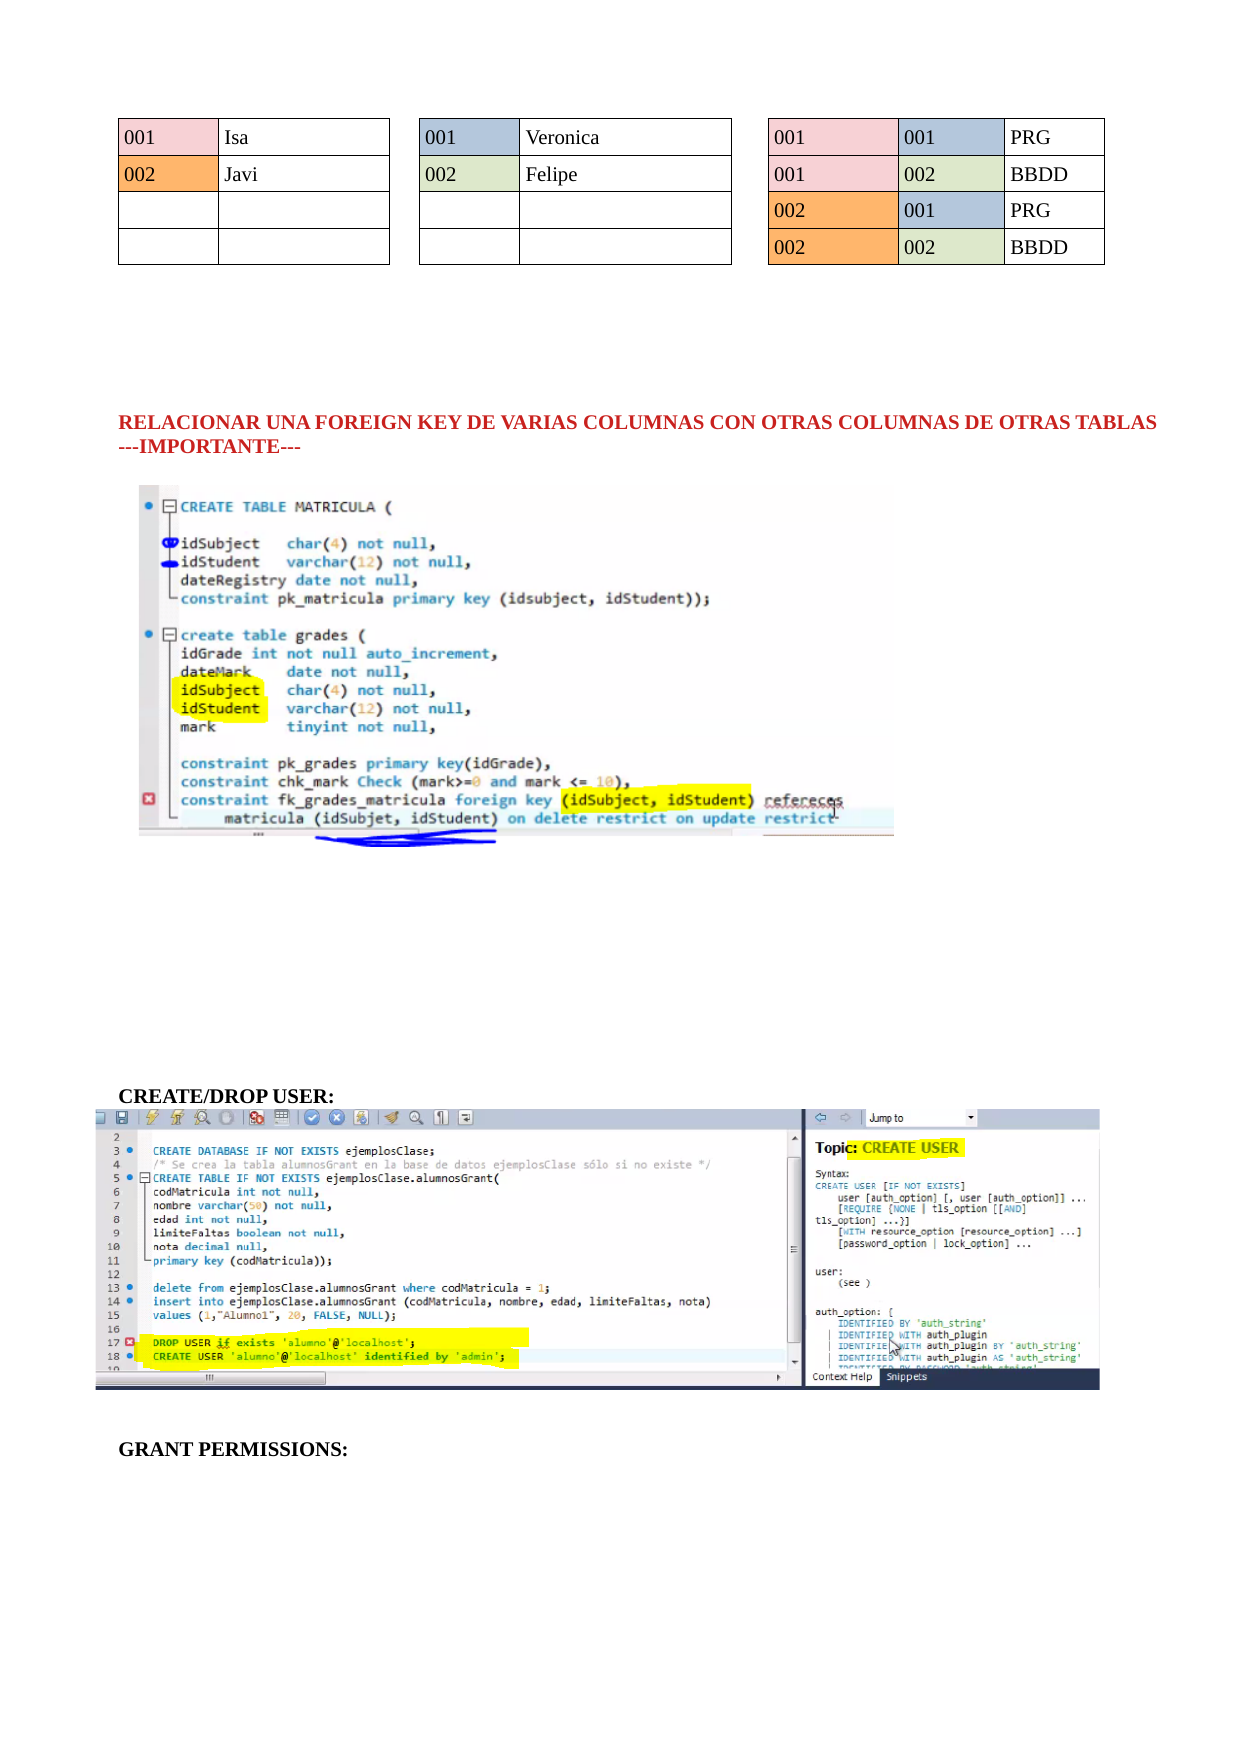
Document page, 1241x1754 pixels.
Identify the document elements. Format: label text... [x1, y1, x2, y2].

table_cell [732, 191, 768, 228]
table_cell [732, 155, 768, 191]
table_cell BBDD [1005, 229, 1104, 264]
table_cell [420, 229, 519, 264]
table_cell 002 [899, 156, 1004, 191]
table_cell Isa [219, 119, 389, 155]
table_cell 001 [119, 119, 218, 155]
table_cell PRG [1005, 119, 1104, 155]
table_cell [119, 192, 218, 228]
table_cell 002 [769, 192, 898, 228]
table_cell [390, 155, 419, 191]
table_cell Javi [219, 156, 389, 191]
table_cell 001 [420, 119, 519, 155]
table_cell [390, 228, 419, 264]
table_cell 002 [769, 229, 898, 264]
table_cell [390, 118, 419, 155]
table_cell 001 [899, 119, 1004, 155]
text GRANT PERMISSIONS: [118, 1437, 1181, 1461]
text RELACIONAR UNA FOREIGN KEY DE VARIAS COLUMNAS CON OTRAS COLUMNAS DE OTRAS TABLAS ---IMPORTANTE--- [118, 410, 1181, 458]
table_cell 001 [769, 156, 898, 191]
table_cell [219, 229, 389, 264]
table_cell BBDD [1005, 156, 1104, 191]
table_cell 002 [420, 156, 519, 191]
table_cell [420, 192, 519, 228]
table_cell Veronica [520, 119, 731, 155]
table_cell [390, 191, 419, 228]
picture [138, 485, 894, 847]
text CREATE/DROP USER: [118, 1083, 1181, 1108]
table_cell [520, 229, 731, 264]
table_cell 002 [119, 156, 218, 191]
table_cell [520, 192, 731, 228]
picture [95, 1109, 1100, 1390]
table_cell [732, 118, 768, 155]
table_cell [119, 229, 218, 264]
table_cell Felipe [520, 156, 731, 191]
table_cell 002 [899, 229, 1004, 264]
table_cell [219, 192, 389, 228]
table_cell [732, 228, 768, 264]
table_cell 001 [899, 192, 1004, 228]
table_cell PRG [1005, 192, 1104, 228]
table_cell 001 [769, 119, 898, 155]
